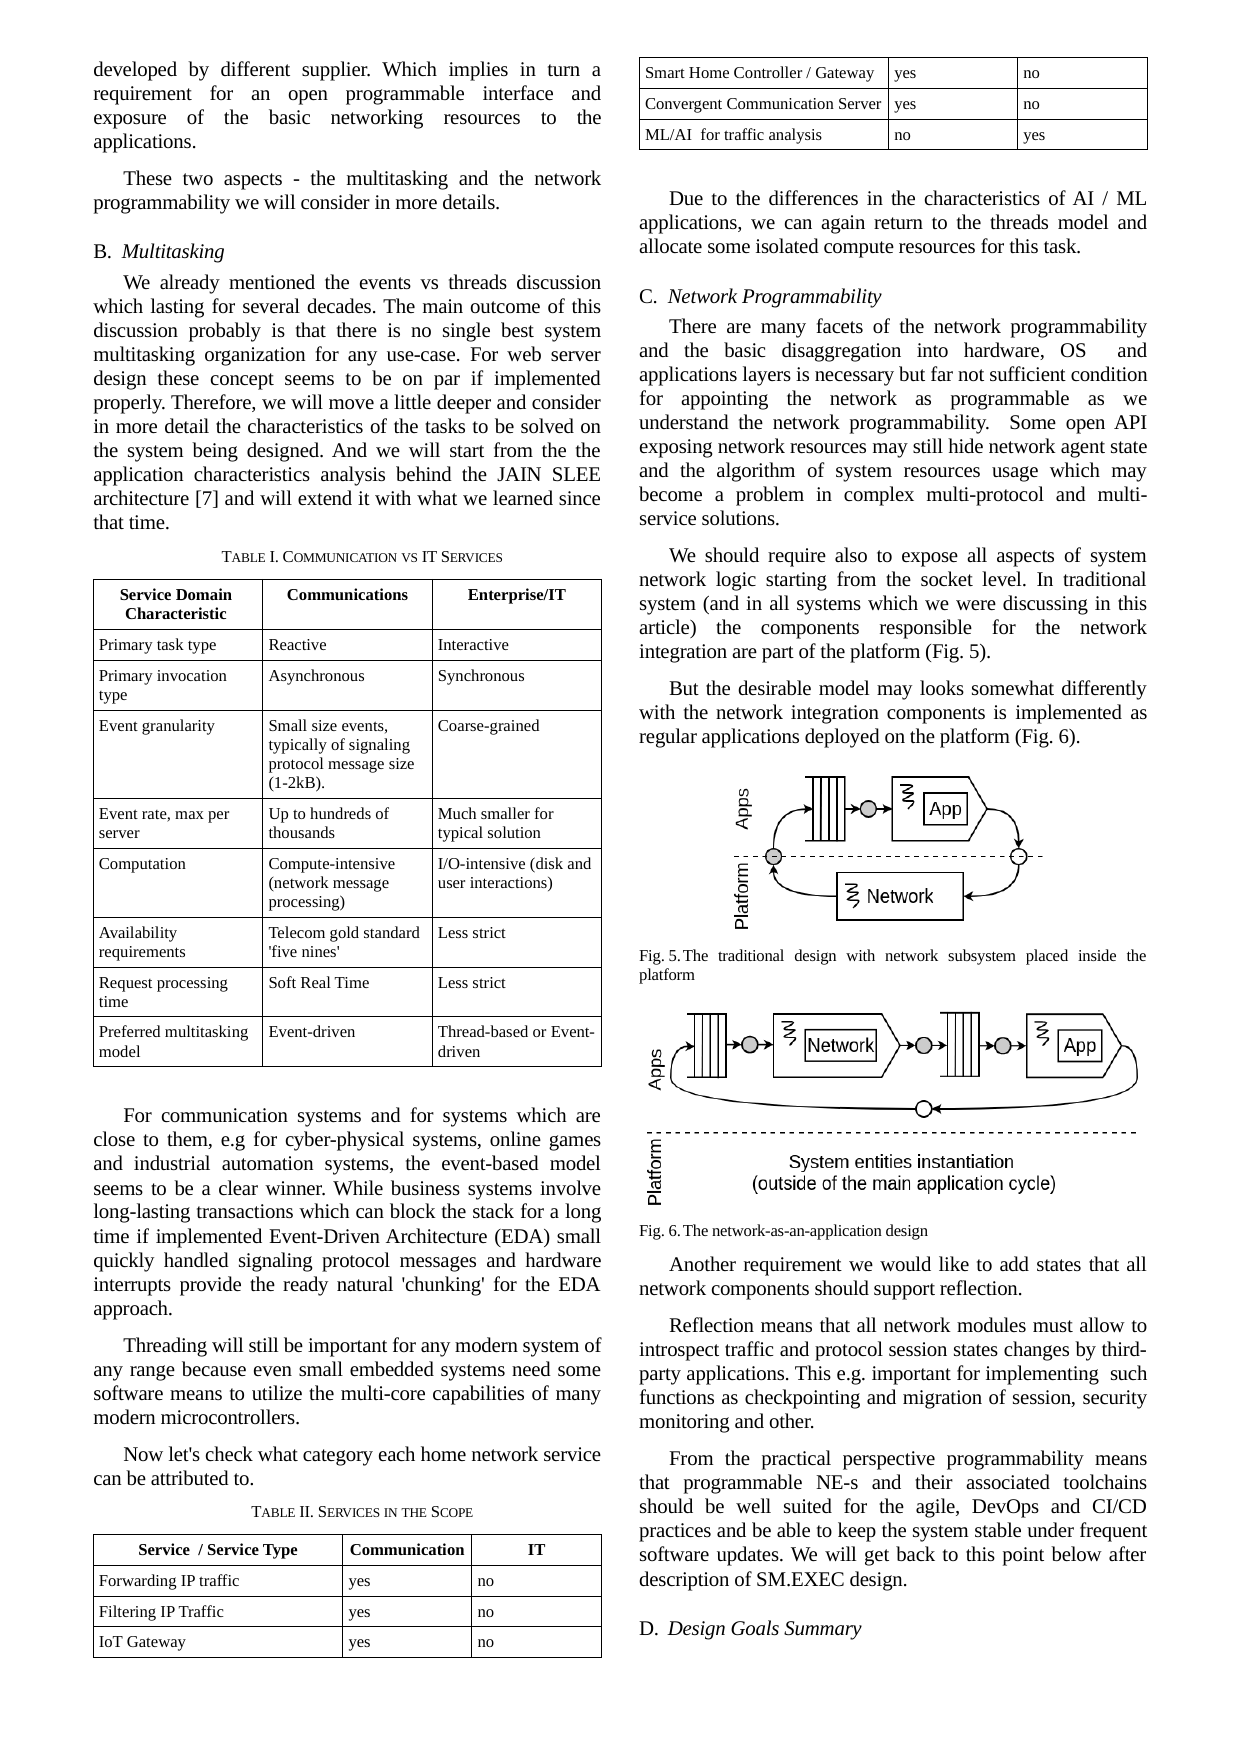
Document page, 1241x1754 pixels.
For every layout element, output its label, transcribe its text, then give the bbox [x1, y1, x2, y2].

table_cell Smart Home Controller / Gateway [640, 58, 888, 88]
text There are many facets of the network programmability and the basic disaggregation into hardware, OS and applications layers is necessary but far not sufficient condition for appointing the network as programmable as we understand the network programmability. Some open API exposing network resources may still hide network agent state and the algorithm of system resources usage which may become a problem in complex multi-protocol and multi-service solutions. [639, 314, 1147, 530]
table_cell Less strict [433, 918, 601, 967]
text From the practical perspective programmability means that programmable NE-s and their associated toolchains should be well suited for the agile, DevOps and CI/CD practices and be able to keep the system stable under frequent software updates. We will get back to this point below after description of SM.EXEC design. [639, 1446, 1147, 1591]
table_cell no [1018, 89, 1147, 118]
table_cell I/O-intensive (disk and user interactions) [433, 849, 601, 917]
text developed by different supplier. Which implies in turn a requirement for an open programmable interface and exposure of the basic networking resources to the applications. [93, 57, 601, 153]
table_header Communications [263, 580, 432, 629]
table_header Communication [343, 1535, 471, 1565]
text Due to the differences in the characteristics of AI / ML applications, we can again return to the threads model and allocate some isolated compute resources for this task. [639, 186, 1147, 258]
table_cell Forwarding IP traffic [94, 1566, 342, 1596]
table_cell Thread-based or Event-driven [433, 1017, 601, 1066]
list The network-as-an-application design [639, 997, 1147, 1239]
table_cell Compute-intensive (network message processing) [263, 849, 432, 917]
table_cell yes [343, 1597, 471, 1626]
table_cell Telecom gold standard 'five nines' [263, 918, 432, 967]
table_cell Reactive [263, 630, 432, 659]
table_cell Event rate, max per server [94, 799, 262, 848]
table_cell yes [343, 1627, 471, 1657]
table_cell no [889, 120, 1017, 149]
table_cell Interactive [433, 630, 601, 659]
table_cell Convergent Communication Server [640, 89, 888, 118]
text Another requirement we would like to add states that all network components should support reflection. [639, 1252, 1147, 1300]
subtitle Network Programmability [639, 284, 1147, 308]
table_cell yes [1018, 120, 1147, 149]
table_cell Synchronous [433, 661, 601, 709]
table_header Service / Service Type [94, 1535, 342, 1565]
table_cell Availability requirements [94, 918, 262, 967]
table_cell Primary task type [94, 630, 262, 659]
list The traditional design with network subsystem placed inside the platform [639, 761, 1147, 984]
text Now let's check what category each home network service can be attributed to. [93, 1441, 601, 1489]
table_cell Request processing time [94, 968, 262, 1016]
table_cell Small size events, typically of signaling protocol message size (1-2kB). [263, 711, 432, 798]
table_cell Primary invocation type [94, 661, 262, 709]
subtitle Multitasking [93, 239, 601, 263]
text For communication systems and for systems which are close to them, e.g for cyber-physical systems, online games and industrial automation systems, the event-based model seems to be a clear winner. While business systems involve long-lasting transactions which can block the stack for a long time if implemented Event-Driven Architecture (EDA) small quickly handled signaling protocol messages and hardware interrupts provide the ready natural 'chunking' for the EDA approach. [93, 1103, 601, 1320]
table_cell Up to hundreds of thousands [263, 799, 432, 848]
text But the desirable model may looks somewhat differently with the network integration components is implemented as regular applications deployed on the platform (Fig. 6). [639, 676, 1147, 748]
text Threading will still be important for any modern system of any range because even small embedded systems need some software means to utilize the multi-core capabilities of many modern microcontrollers. [93, 1332, 601, 1429]
table_cell Soft Real Time [263, 968, 432, 1016]
table_header Enterprise/IT [433, 580, 601, 629]
text We should require also to expose all aspects of system network logic starting from the socket level. In traditional system (and in all systems which we were discussing in this article) the components responsible for the network integration are part of the platform (Fig. 5). [639, 543, 1147, 663]
text These two aspects - the multitasking and the network programmability we will consider in more details. [93, 166, 601, 214]
text We already mentioned the events vs threads discussion which lasting for several decades. The main outcome of this discussion probably is that there is no single best system multitasking organization for any use-case. For web server design these concept seems to be on par if implemented properly. Therefore, we will move a little deeper and consider in more detail the characteristics of the tasks to be solved on the system being designed. And we will start from the the application characteristics analysis behind the JAIN SLEE architecture [7] and will extend it with what we learned since that time. [93, 270, 601, 534]
table_cell Much smaller for typical solution [433, 799, 601, 848]
table_cell Asynchronous [263, 661, 432, 709]
table_cell no [472, 1597, 601, 1626]
table_cell Coarse-grained [433, 711, 601, 798]
table_cell yes [889, 58, 1017, 88]
table_cell Less strict [433, 968, 601, 1016]
table_cell no [472, 1566, 601, 1596]
table_cell Event-driven [263, 1017, 432, 1066]
table_cell no [1018, 58, 1147, 88]
table_cell yes [343, 1566, 471, 1596]
table_cell Preferred multitasking model [94, 1017, 262, 1066]
text Table II. Services in the Scope [93, 1502, 601, 1521]
table_cell Filtering IP Traffic [94, 1597, 342, 1626]
table_header Service Domain Characteristic [94, 580, 262, 629]
text Reflection means that all network modules must allow to introspect traffic and protocol session states changes by third-party applications. This e.g. important for implementing such functions as checkpointing and migration of session, security monitoring and other. [639, 1313, 1147, 1433]
table_cell Event granularity [94, 711, 262, 798]
table_cell ML/AI for traffic analysis [640, 120, 888, 149]
table_cell yes [889, 89, 1017, 118]
table_header IT [472, 1535, 601, 1565]
subtitle Design Goals Summary [639, 1616, 1147, 1640]
table_cell no [472, 1627, 601, 1657]
table_cell Computation [94, 849, 262, 917]
text Table I. Communication vs IT Services [93, 547, 601, 566]
table_cell IoT Gateway [94, 1627, 342, 1657]
